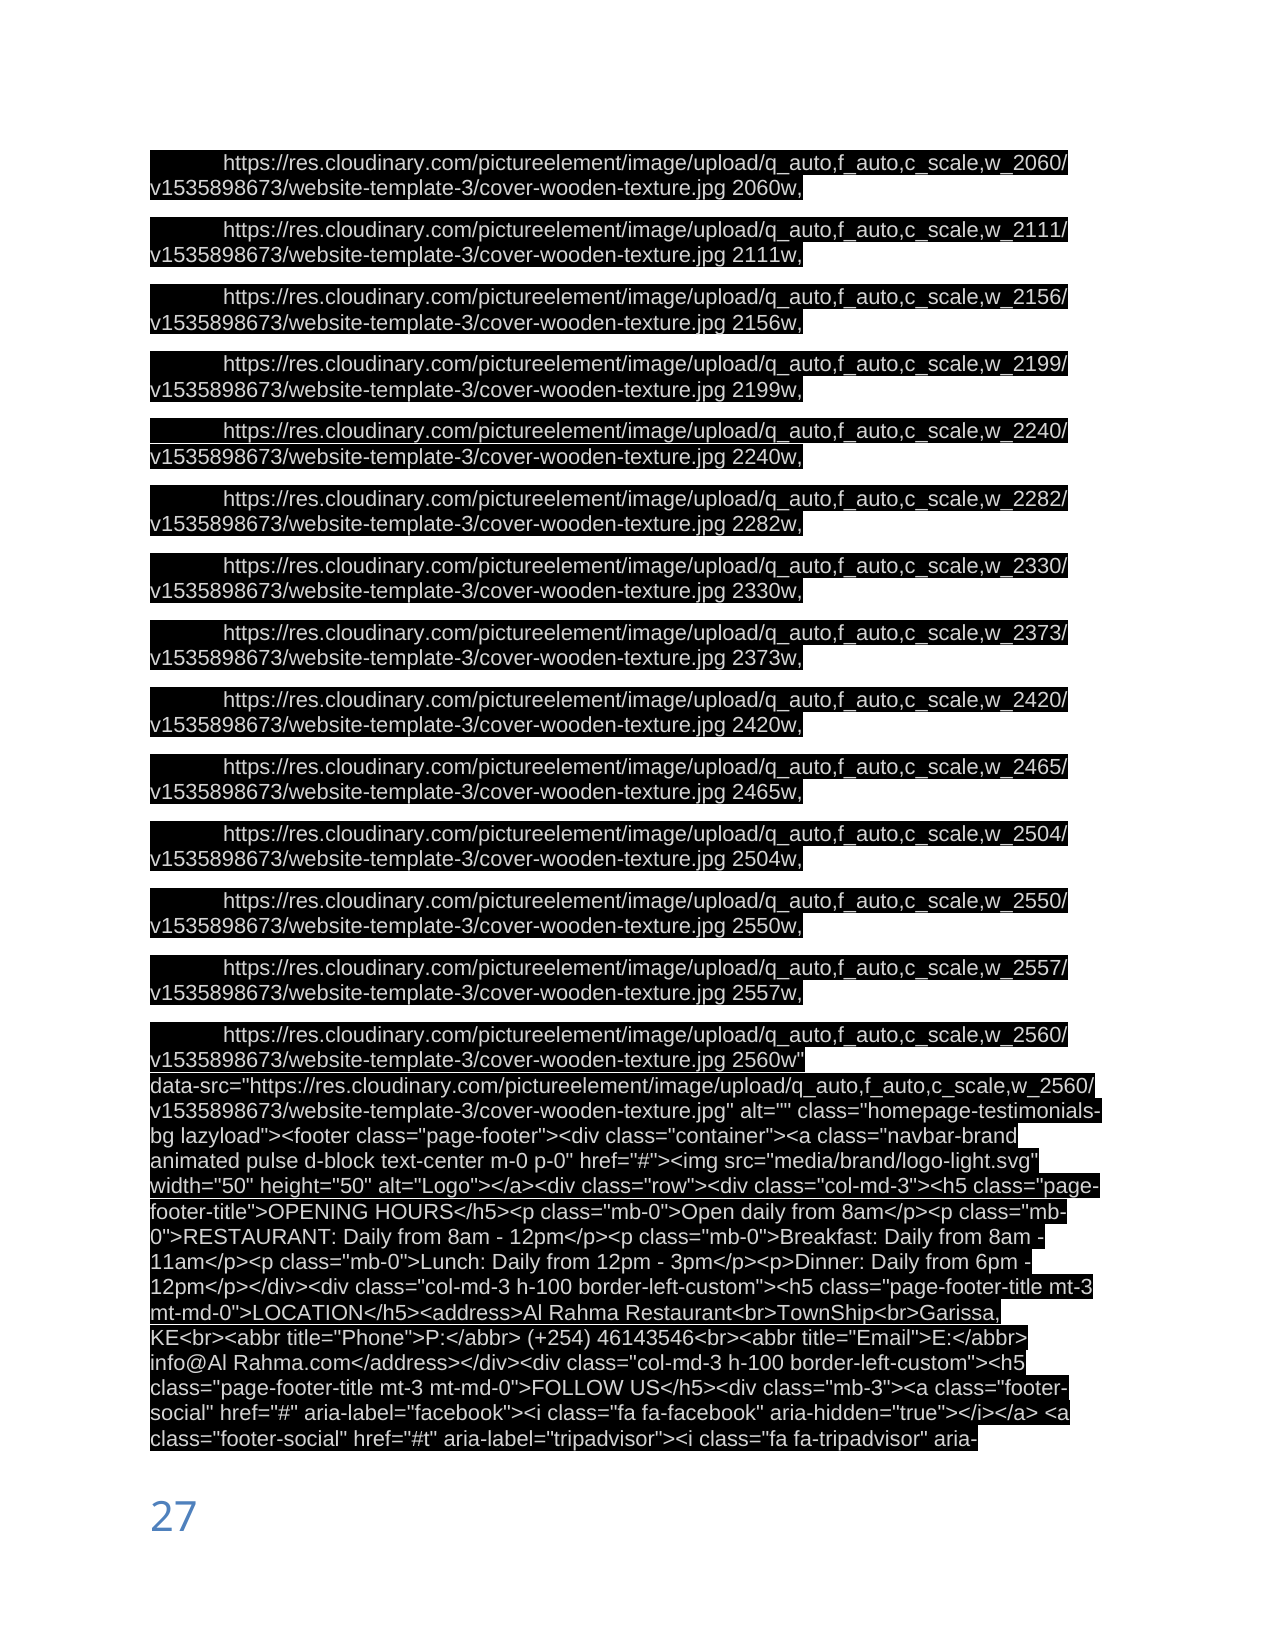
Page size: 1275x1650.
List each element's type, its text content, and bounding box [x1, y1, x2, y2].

text https://res.cloudinary.com/pictureelement/image/upload/q_auto,f_auto,c_scale,w_2111/v1535898673/website-template-3/cover-wooden-texture.jpg 2111w, [150, 217, 1109, 267]
text https://res.cloudinary.com/pictureelement/image/upload/q_auto,f_auto,c_scale,w_2330/v1535898673/website-template-3/cover-wooden-texture.jpg 2330w, [150, 552, 1109, 603]
text https://res.cloudinary.com/pictureelement/image/upload/q_auto,f_auto,c_scale,w_2550/v1535898673/website-template-3/cover-wooden-texture.jpg 2550w, [150, 888, 1109, 938]
text https://res.cloudinary.com/pictureelement/image/upload/q_auto,f_auto,c_scale,w_2560/v1535898673/website-template-3/cover-wooden-texture.jpg 2560w" data-src="https://res.cloudinary.com/pictureelement/image/upload/q_auto,f_auto,c_scale,w_2560/v1535898673/website-template-3/cover-wooden-texture.jpg" alt="" class="homepage-testimonials-bg lazyload"><footer class="page-footer"><div class="container"><a class="navbar-brand animated pulse d-block text-center m-0 p-0" href="#"><img src="media/brand/logo-light.svg" width="50" height="50" alt="Logo"></a><div class="row"><div class="col-md-3"><h5 class="page-footer-title">OPENING HOURS</h5><p class="mb-0">Open daily from 8am</p><p class="mb-0">RESTAURANT: Daily from 8am - 12pm</p><p class="mb-0">Breakfast: Daily from 8am - 11am</p><p class="mb-0">Lunch: Daily from 12pm - 3pm</p><p>Dinner: Daily from 6pm - 12pm</p></div><div class="col-md-3 h-100 border-left-custom"><h5 class="page-footer-title mt-3 mt-md-0">LOCATION</h5><address>Al Rahma Restaurant<br>TownShip<br>Garissa, KE<br><abbr title="Phone">P:</abbr> (+254) 46143546<br><abbr title="Email">E:</abbr> info@Al Rahma.com</address></div><div class="col-md-3 h-100 border-left-custom"><h5 class="page-footer-title mt-3 mt-md-0">FOLLOW US</h5><div class="mb-3"><a class="footer-social" href="#" aria-label="facebook"><i class="fa fa-facebook" aria-hidden="true"></i></a> <a class="footer-social" href="#t" aria-label="tripadvisor"><i class="fa fa-tripadvisor" aria- [150, 1022, 1109, 1451]
text https://res.cloudinary.com/pictureelement/image/upload/q_auto,f_auto,c_scale,w_2504/v1535898673/website-template-3/cover-wooden-texture.jpg 2504w, [150, 821, 1109, 871]
text https://res.cloudinary.com/pictureelement/image/upload/q_auto,f_auto,c_scale,w_2240/v1535898673/website-template-3/cover-wooden-texture.jpg 2240w, [150, 418, 1109, 469]
text https://res.cloudinary.com/pictureelement/image/upload/q_auto,f_auto,c_scale,w_2282/v1535898673/website-template-3/cover-wooden-texture.jpg 2282w, [150, 485, 1109, 536]
text https://res.cloudinary.com/pictureelement/image/upload/q_auto,f_auto,c_scale,w_2156/v1535898673/website-template-3/cover-wooden-texture.jpg 2156w, [150, 284, 1109, 334]
text https://res.cloudinary.com/pictureelement/image/upload/q_auto,f_auto,c_scale,w_2465/v1535898673/website-template-3/cover-wooden-texture.jpg 2465w, [150, 754, 1109, 804]
text https://res.cloudinary.com/pictureelement/image/upload/q_auto,f_auto,c_scale,w_2373/v1535898673/website-template-3/cover-wooden-texture.jpg 2373w, [150, 619, 1109, 670]
text https://res.cloudinary.com/pictureelement/image/upload/q_auto,f_auto,c_scale,w_2420/v1535898673/website-template-3/cover-wooden-texture.jpg 2420w, [150, 687, 1109, 737]
text https://res.cloudinary.com/pictureelement/image/upload/q_auto,f_auto,c_scale,w_2199/v1535898673/website-template-3/cover-wooden-texture.jpg 2199w, [150, 351, 1109, 402]
text https://res.cloudinary.com/pictureelement/image/upload/q_auto,f_auto,c_scale,w_2060/v1535898673/website-template-3/cover-wooden-texture.jpg 2060w, [150, 150, 1109, 200]
text https://res.cloudinary.com/pictureelement/image/upload/q_auto,f_auto,c_scale,w_2557/v1535898673/website-template-3/cover-wooden-texture.jpg 2557w, [150, 955, 1109, 1005]
